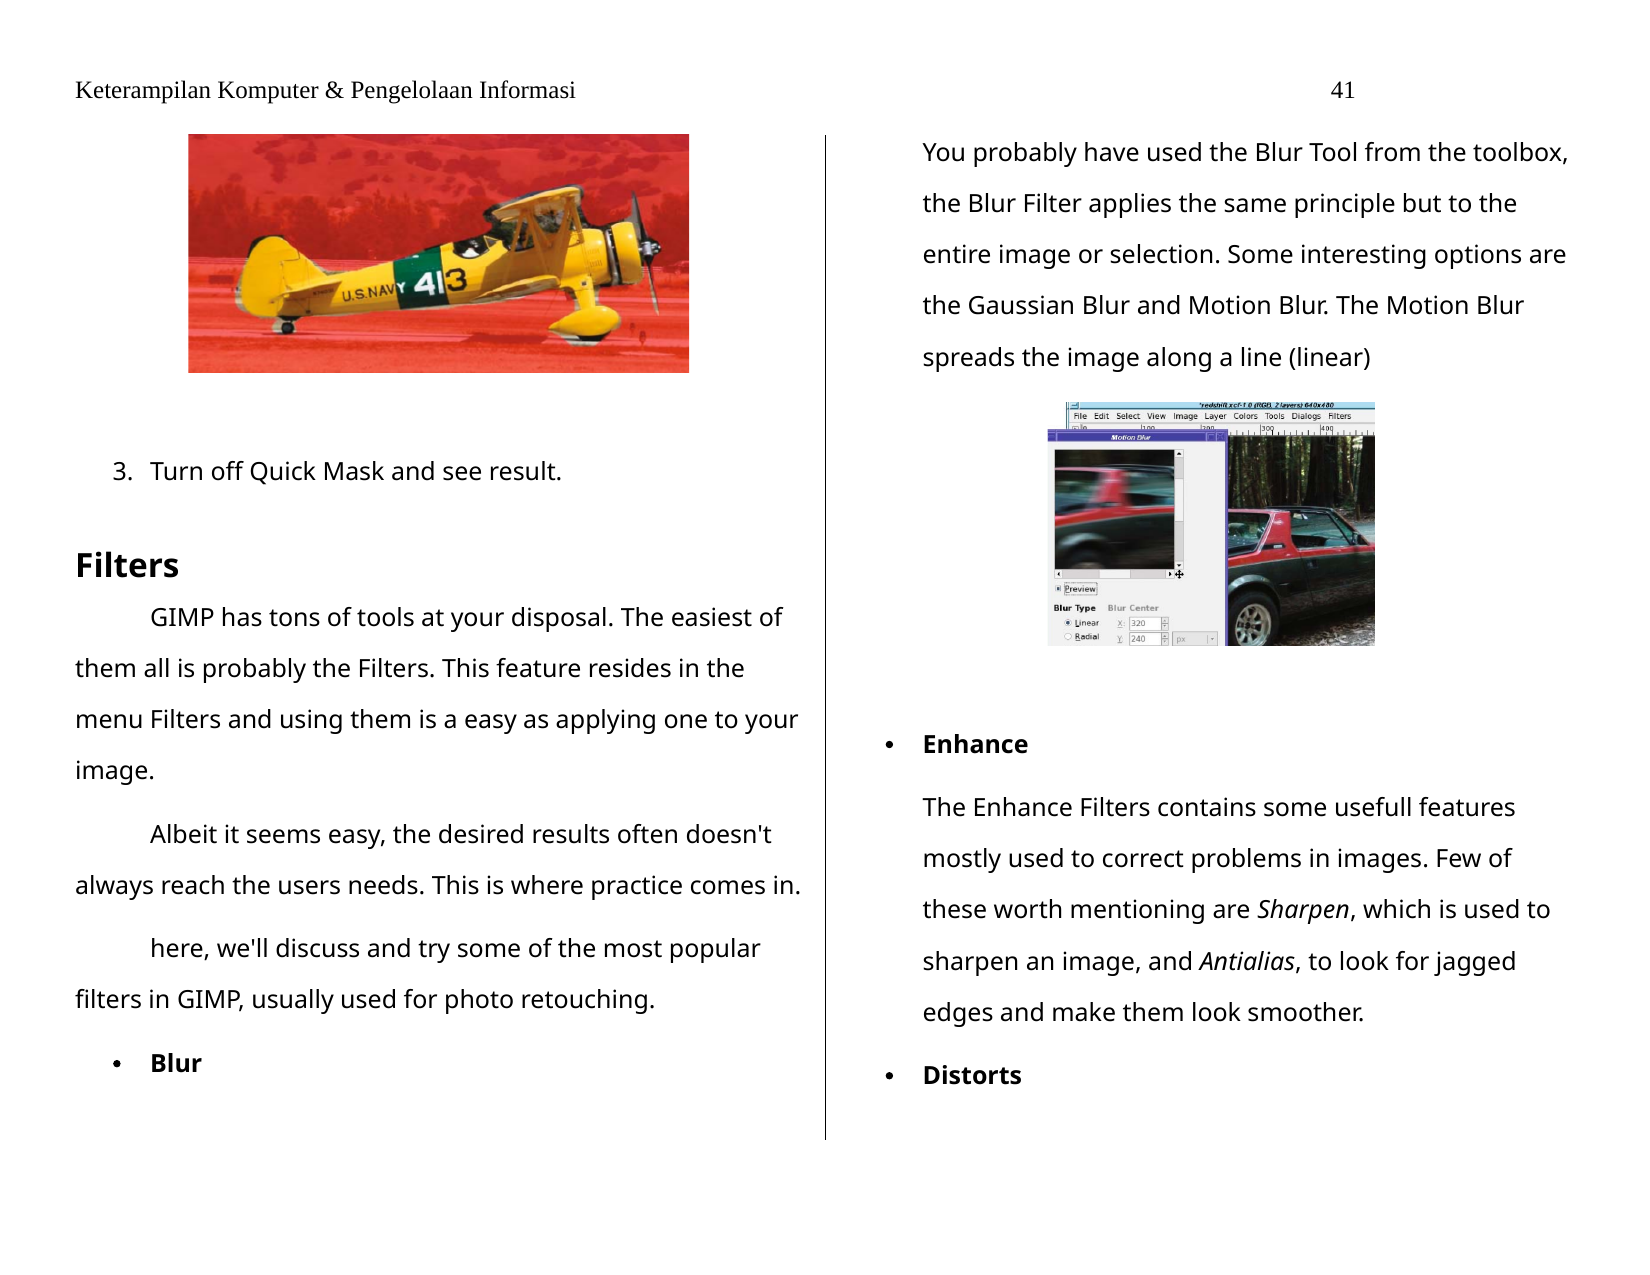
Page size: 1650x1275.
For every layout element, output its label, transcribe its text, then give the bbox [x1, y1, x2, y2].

list Blur [112, 1046, 802, 1080]
subtitle Filters [75, 542, 802, 587]
list Distorts [885, 1058, 1575, 1092]
list Enhance [885, 726, 1575, 761]
text GIMP has tons of tools at your disposal. The easiest of them all is probably the Filters. This feature resides in the menu Filters and using them is a easy as applying one to your image. [75, 600, 802, 787]
picture [188, 134, 690, 373]
picture [1047, 402, 1375, 646]
text here, we'll discuss and try some of the most popular filters in GIMP, usually used for photo retouching. [75, 931, 802, 1016]
text Albeit it seems easy, the desired results often doesn't always reach the users needs. This is where practice comes in. [75, 817, 802, 902]
list The Enhance Filters contains some usefull features mostly used to correct problems in images. Few of these worth mentioning are Sharpen, which is used to sharpen an image, and Antialias, to look for jagged edges and make them look smoother. [885, 790, 1575, 1028]
list You probably have used the Blur Tool from the toolbox, the Blur Filter applies the same principle but to the entire image or selection. Some interesting options are the Gaussian Blur and Motion Blur. The Motion Blur spreads the image along a line (linear) [885, 135, 1575, 373]
list Turn off Quick Mask and see result. [112, 453, 802, 487]
